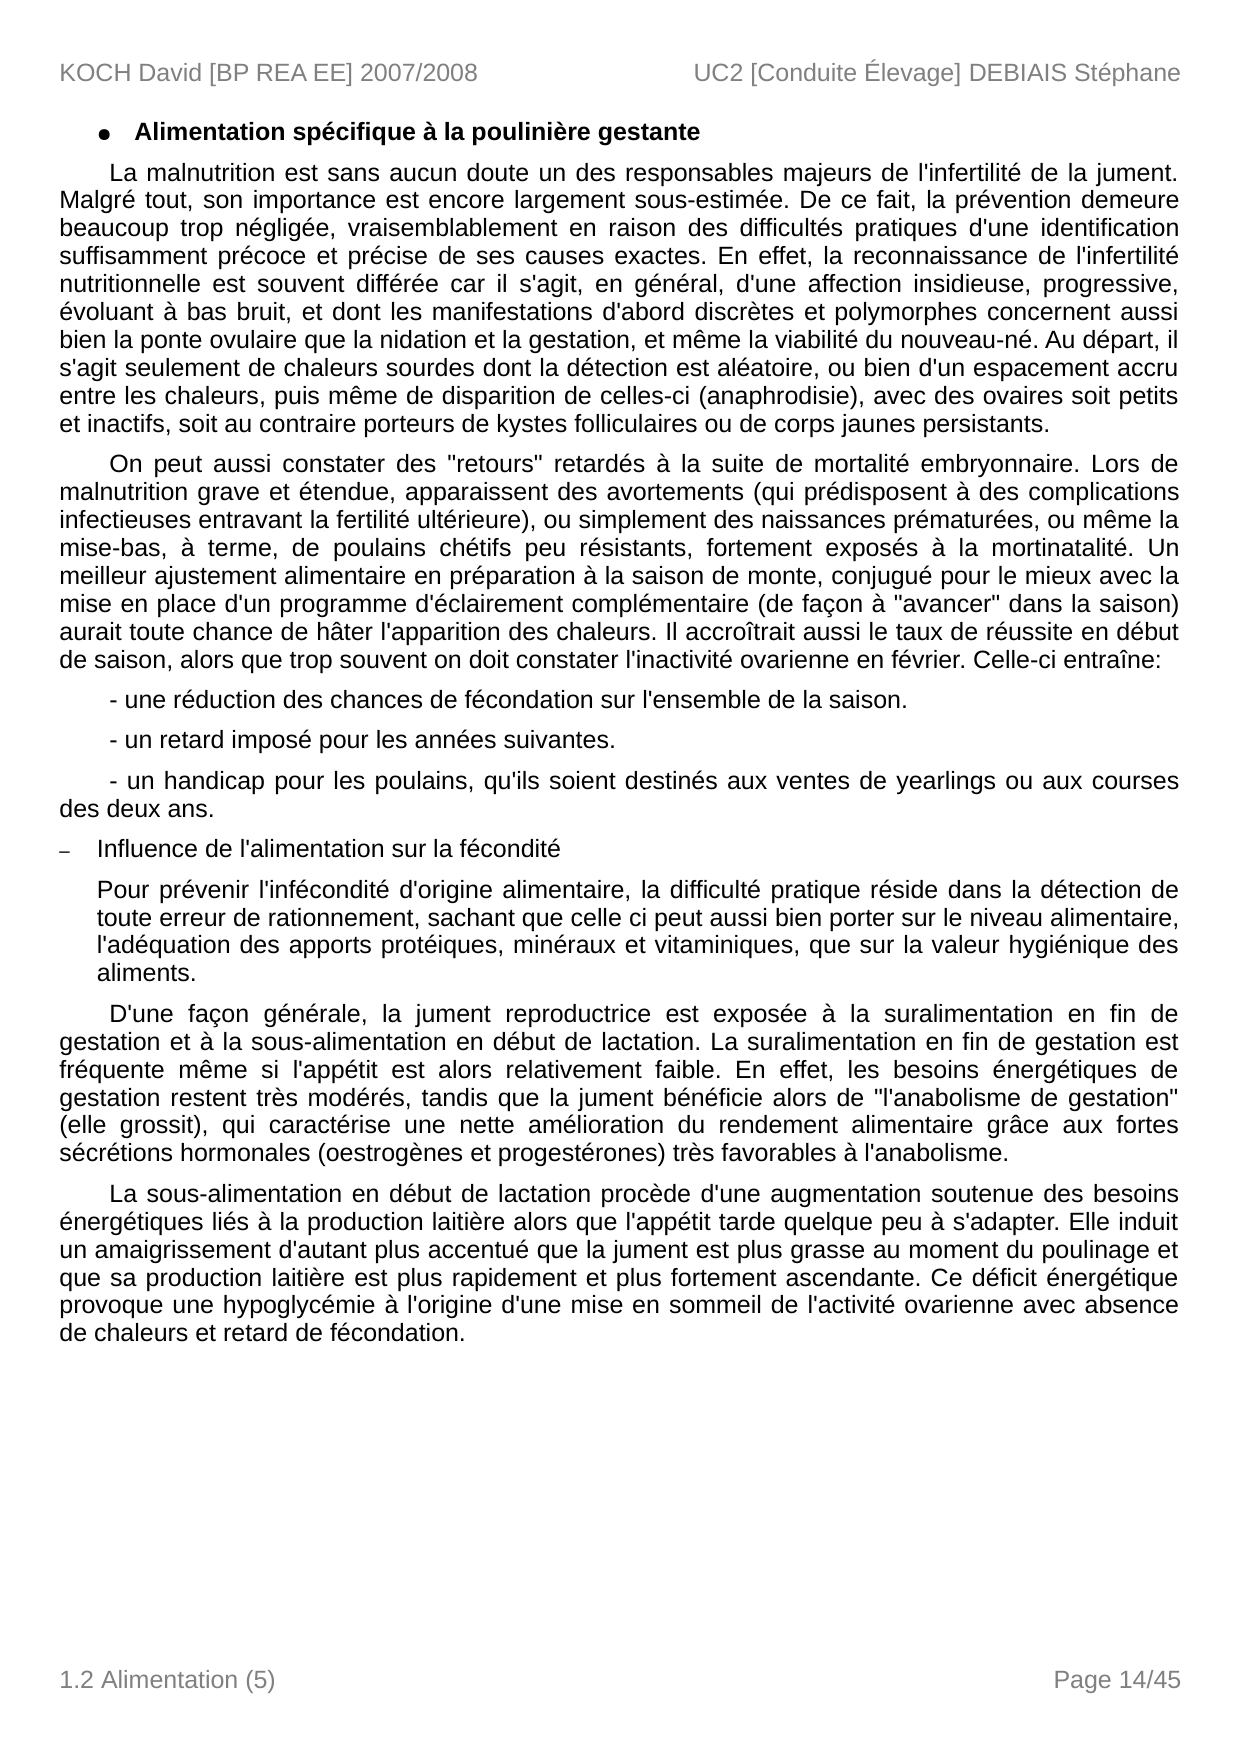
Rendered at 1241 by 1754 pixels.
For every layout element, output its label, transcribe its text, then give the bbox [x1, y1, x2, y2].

text On peut aussi constater des "retours" retardés à la suite de mortalité embryonnaire. Lors de malnutrition grave et étendue, apparaissent des avortements (qui prédisposent à des complications infectieuses entravant la fertilité ultérieure), ou simplement des naissances prématurées, ou même la mise-bas, à terme, de poulains chétifs peu résistants, fortement exposés à la mortinatalité. Un meilleur ajustement alimentaire en préparation à la saison de monte, conjugué pour le mieux avec la mise en place d'un programme d'éclairement complémentaire (de façon à "avancer" dans la saison) aurait toute chance de hâter l'apparition des chaleurs. Il accroîtrait aussi le taux de réussite en début de saison, alors que trop souvent on doit constater l'inactivité ovarienne en février. Celle-ci entraîne: [59, 450, 1181, 673]
text La malnutrition est sans aucun doute un des responsables majeurs de l'infertilité de la jument. Malgré tout, son importance est encore largement sous-estimée. De ce fait, la prévention demeure beaucoup trop négligée, vraisemblablement en raison des difficultés pratiques d'une identification suffisamment précoce et précise de ses causes exactes. En effet, la reconnaissance de l'infertilité nutritionnelle est souvent différée car il s'agit, en général, d'une affection insidieuse, progressive, évoluant à bas bruit, et dont les manifestations d'abord discrètes et polymorphes concernent aussi bien la ponte ovulaire que la nidation et la gestation, et même la viabilité du nouveau-né. Au départ, il s'agit seulement de chaleurs sourdes dont la détection est aléatoire, ou bien d'un espacement accru entre les chaleurs, puis même de disparition de celles-ci (anaphrodisie), avec des ovaires soit petits et inactifs, soit au contraire porteurs de kystes folliculaires ou de corps jaunes persistants. [59, 158, 1181, 438]
list Influence de l'alimentation sur la fécondité [59, 835, 1181, 863]
text - une réduction des chances de fécondation sur l'ensemble de la saison. [59, 686, 1181, 714]
text La sous-alimentation en début de lactation procède d'une augmentation soutenue des besoins énergétiques liés à la production laitière alors que l'appétit tarde quelque peu à s'adapter. Elle induit un amaigrissement d'autant plus accentué que la jument est plus grasse au moment du poulinage et que sa production laitière est plus rapidement et plus fortement ascendante. Ce déficit énergétique provoque une hypoglycémie à l'origine d'une mise en sommeil de l'activité ovarienne avec absence de chaleurs et retard de fécondation. [59, 1180, 1181, 1347]
list Alimentation spécifique à la poulinière gestante [97, 118, 1181, 146]
list Pour prévenir l'infécondité d'origine alimentaire, la difficulté pratique réside dans la détection de toute erreur de rationnement, sachant que celle ci peut aussi bien porter sur le niveau alimentaire, l'adéquation des apports protéiques, minéraux et vitaminiques, que sur la valeur hygiénique des aliments. [59, 876, 1181, 987]
text - un handicap pour les poulains, qu'ils soient destinés aux ventes de yearlings ou aux courses des deux ans. [59, 767, 1181, 823]
text - un retard imposé pour les années suivantes. [59, 726, 1181, 754]
text D'une façon générale, la jument reproductrice est exposée à la suralimentation en fin de gestation et à la sous-alimentation en début de lactation. La suralimentation en fin de gestation est fréquente même si l'appétit est alors relativement faible. En effet, les besoins énergétiques de gestation restent très modérés, tandis que la jument bénéficie alors de "l'anabolisme de gestation" (elle grossit), qui caractérise une nette amélioration du rendement alimentaire grâce aux fortes sécrétions hormonales (oestrogènes et progestérones) très favorables à l'anabolisme. [59, 1000, 1181, 1167]
